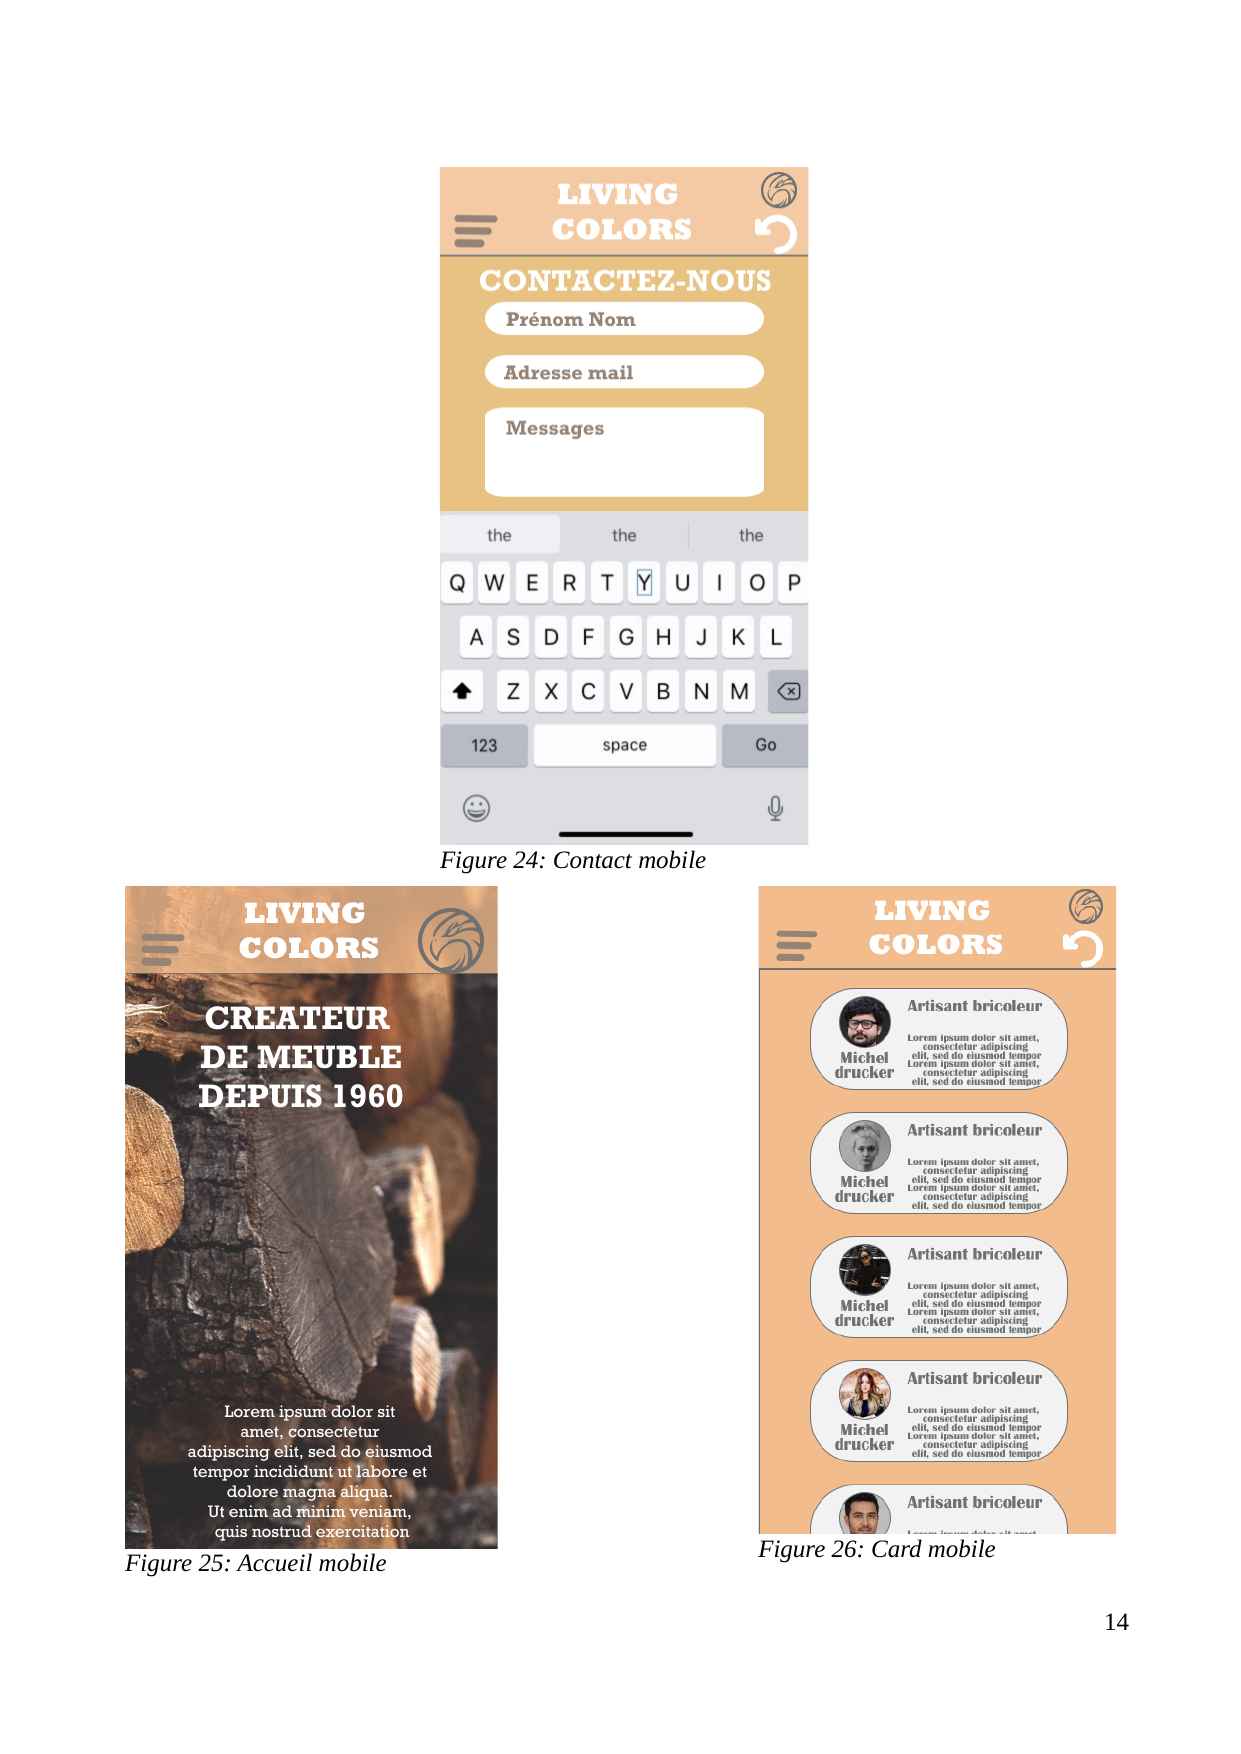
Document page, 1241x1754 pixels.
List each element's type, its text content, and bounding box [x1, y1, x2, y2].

text Figure 24: Contact mobile [440, 845, 808, 874]
picture [125, 886, 498, 1549]
text Figure 25: Accueil mobile [125, 1549, 498, 1577]
picture [758, 886, 1117, 1534]
picture [439, 167, 809, 845]
text Figure 26: Card mobile [758, 1534, 1116, 1563]
